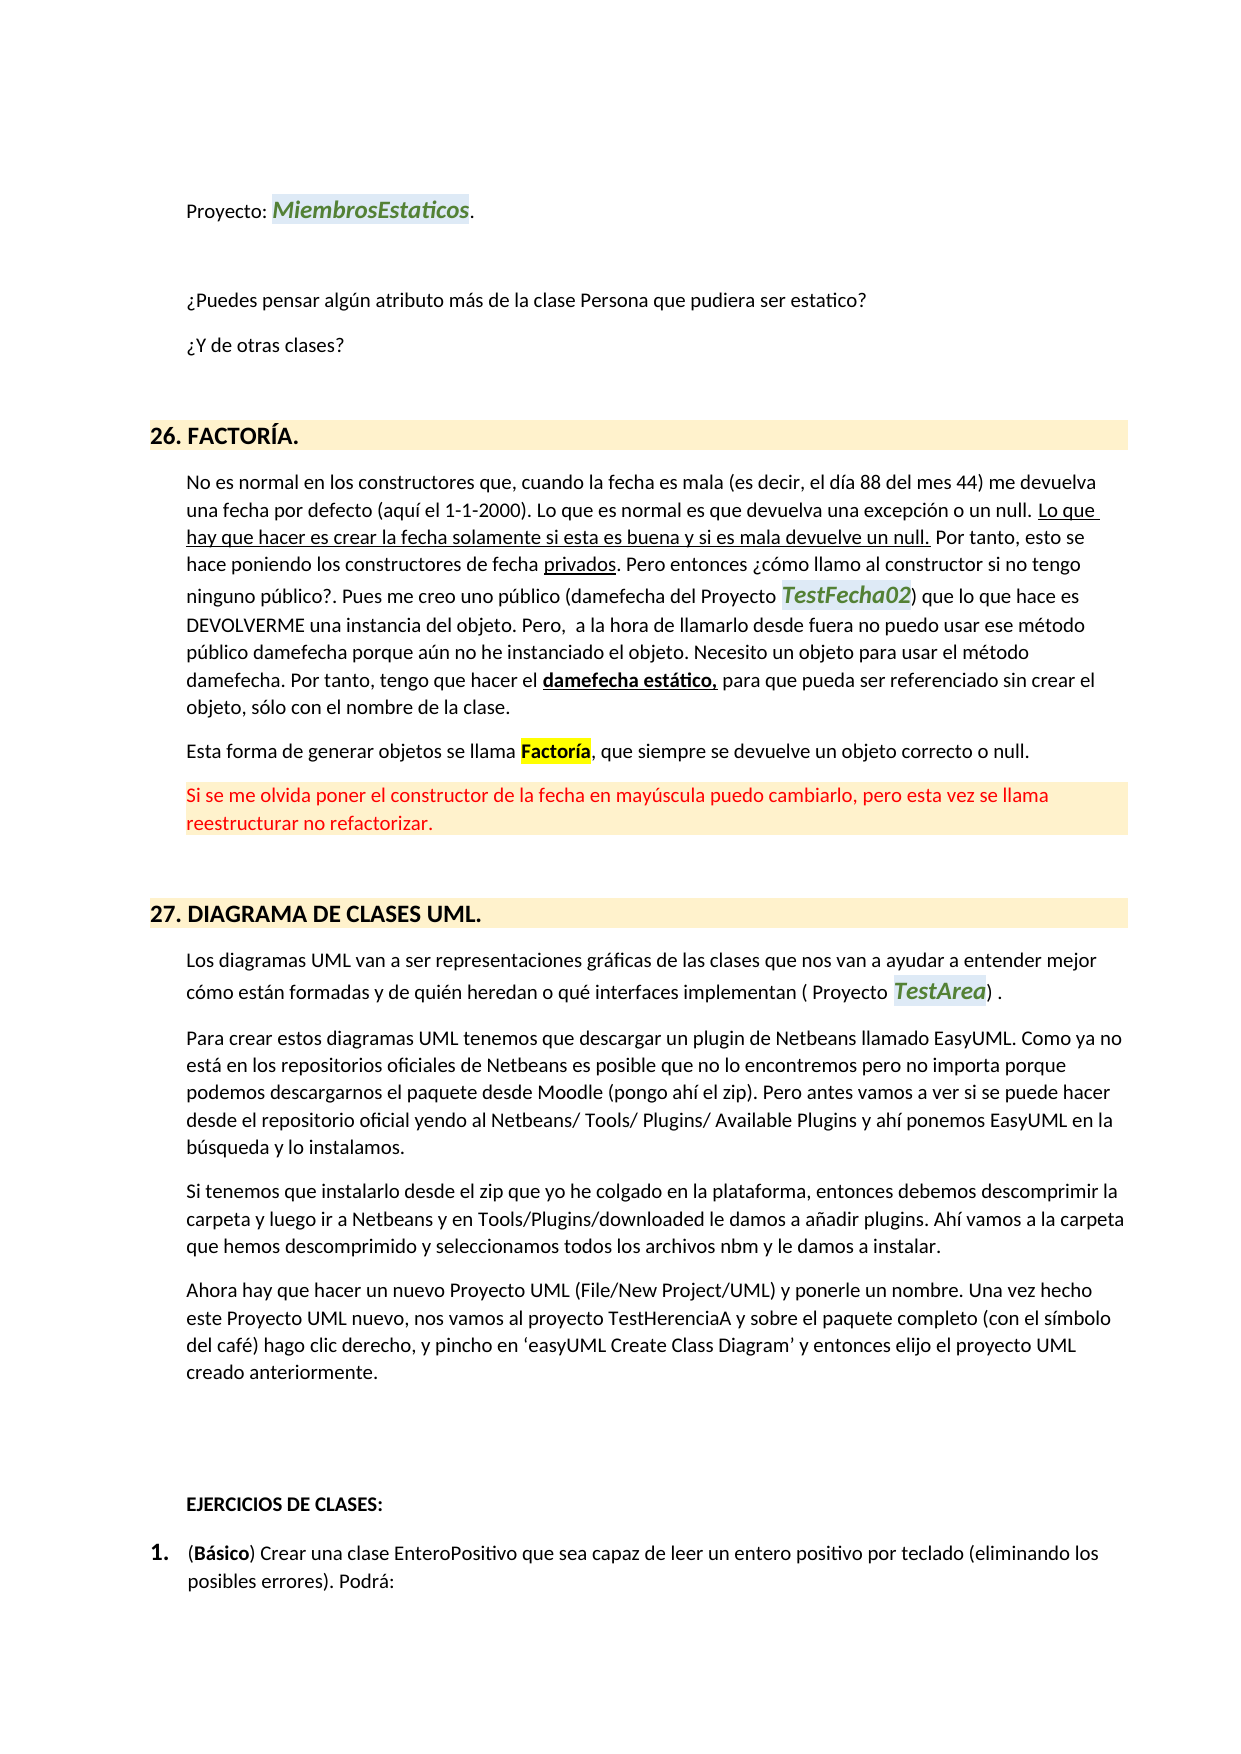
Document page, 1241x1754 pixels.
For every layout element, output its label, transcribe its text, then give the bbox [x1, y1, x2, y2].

text ¿Y de otras clases? [186, 332, 1128, 357]
list FACTORÍA. [150, 420, 1128, 450]
text Si tenemos que instalarlo desde el zip que yo he colgado en la plataforma, entonces debemos descomprimir la carpeta y luego ir a Netbeans y en Tools/Plugins/downloaded le damos a añadir plugins. Ahí vamos a la carpeta que hemos descomprimido y seleccionamos todos los archivos nbm y le damos a instalar. [186, 1178, 1128, 1259]
list (Básico) Crear una clase EnteroPositivo que sea capaz de leer un entero positivo por teclado (eliminando los posibles errores). Podrá: [150, 1536, 1128, 1594]
text Proyecto: MiembrosEstaticos. [186, 194, 1128, 224]
text Si se me olvida poner el constructor de la fecha en mayúscula puedo cambiarlo, pero esta vez se llama reestructurar no refactorizar. [186, 782, 1128, 835]
text Esta forma de generar objetos se llama Factoría, que siempre se devuelve un objeto correcto o null. [186, 738, 1128, 764]
text Los diagramas UML van a ser representaciones gráficas de las clases que nos van a ayudar a entender mejor cómo están formadas y de quién heredan o qué interfaces implementan ( Proyecto TestArea) . [186, 947, 1128, 1006]
text EJERCICIOS DE CLASES: [186, 1492, 1128, 1517]
text Para crear estos diagramas UML tenemos que descargar un plugin de Netbeans llamado EasyUML. Como ya no está en los repositorios oficiales de Netbeans es posible que no lo encontremos pero no importa porque podemos descargarnos el paquete desde Moodle (pongo ahí el zip). Pero antes vamos a ver si se puede hacer desde el repositorio oficial yendo al Netbeans/ Tools/ Plugins/ Available Plugins y ahí ponemos EasyUML en la búsqueda y lo instalamos. [186, 1025, 1128, 1160]
text ¿Puedes pensar algún atributo más de la clase Persona que pudiera ser estatico? [186, 288, 1128, 313]
list DIAGRAMA DE CLASES UML. [150, 898, 1128, 928]
text No es normal en los constructores que, cuando la fecha es mala (es decir, el día 88 del mes 44) me devuelva una fecha por defecto (aquí el 1-1-2000). Lo que es normal es que devuelva una excepción o un null. Lo que hay que hacer es crear la fecha solamente si esta es buena y si es mala devuelve un null. Por tanto, esto se hace poniendo los constructores de fecha privados. Pero entonces ¿cómo llamo al constructor si no tengo ninguno público?. Pues me creo uno público (damefecha del Proyecto TestFecha02) que lo que hace es DEVOLVERME una instancia del objeto. Pero, a la hora de llamarlo desde fuera no puedo usar ese método público damefecha porque aún no he instanciado el objeto. Necesito un objeto para usar el método damefecha. Por tanto, tengo que hacer el damefecha estático, para que pueda ser referenciado sin crear el objeto, sólo con el nombre de la clase. [186, 469, 1128, 719]
text Ahora hay que hacer un nuevo Proyecto UML (File/New Project/UML) y ponerle un nombre. Una vez hecho este Proyecto UML nuevo, nos vamos al proyecto TestHerenciaA y sobre el paquete completo (con el símbolo del café) hago clic derecho, y pincho en ‘easyUML Create Class Diagram’ y entonces elijo el proyecto UML creado anteriormente. [186, 1277, 1128, 1385]
